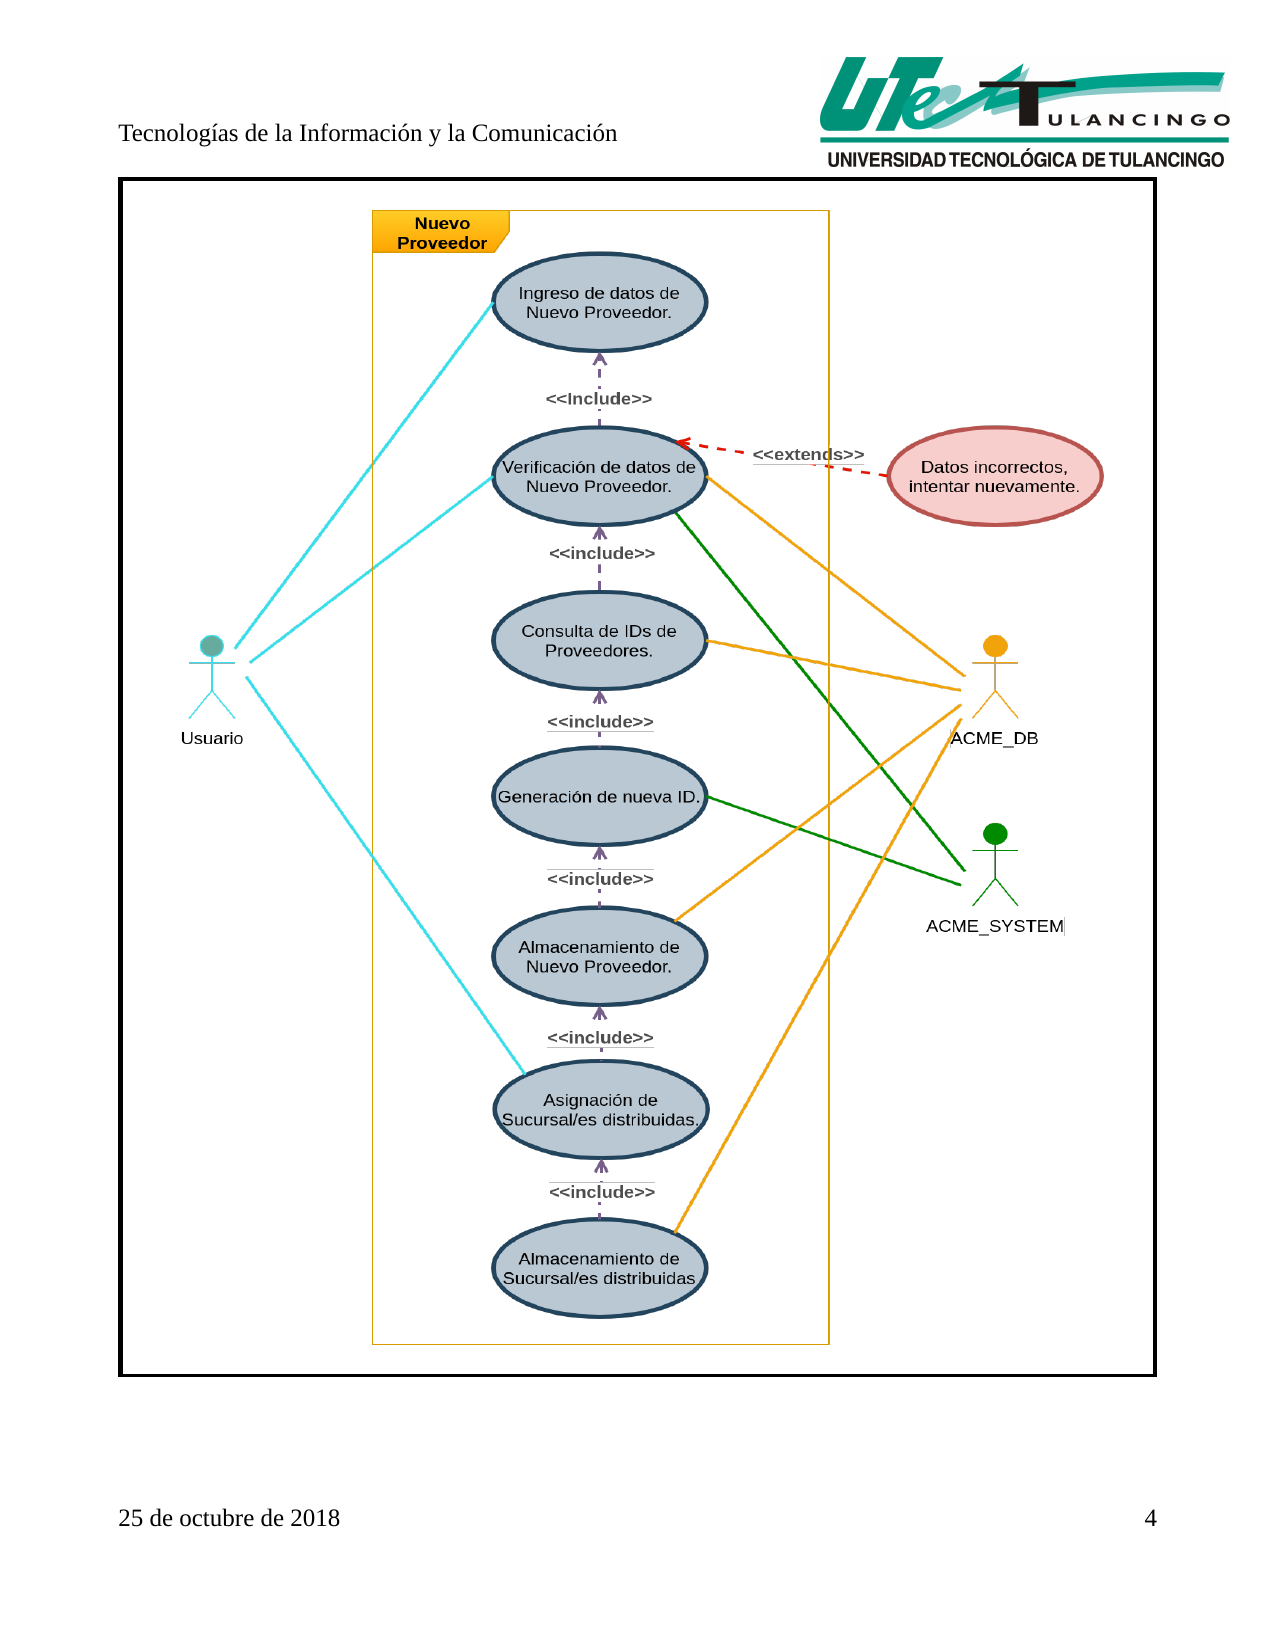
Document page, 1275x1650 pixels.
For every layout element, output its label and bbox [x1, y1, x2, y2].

picture [118, 176, 1157, 1377]
picture [820, 57, 1230, 167]
